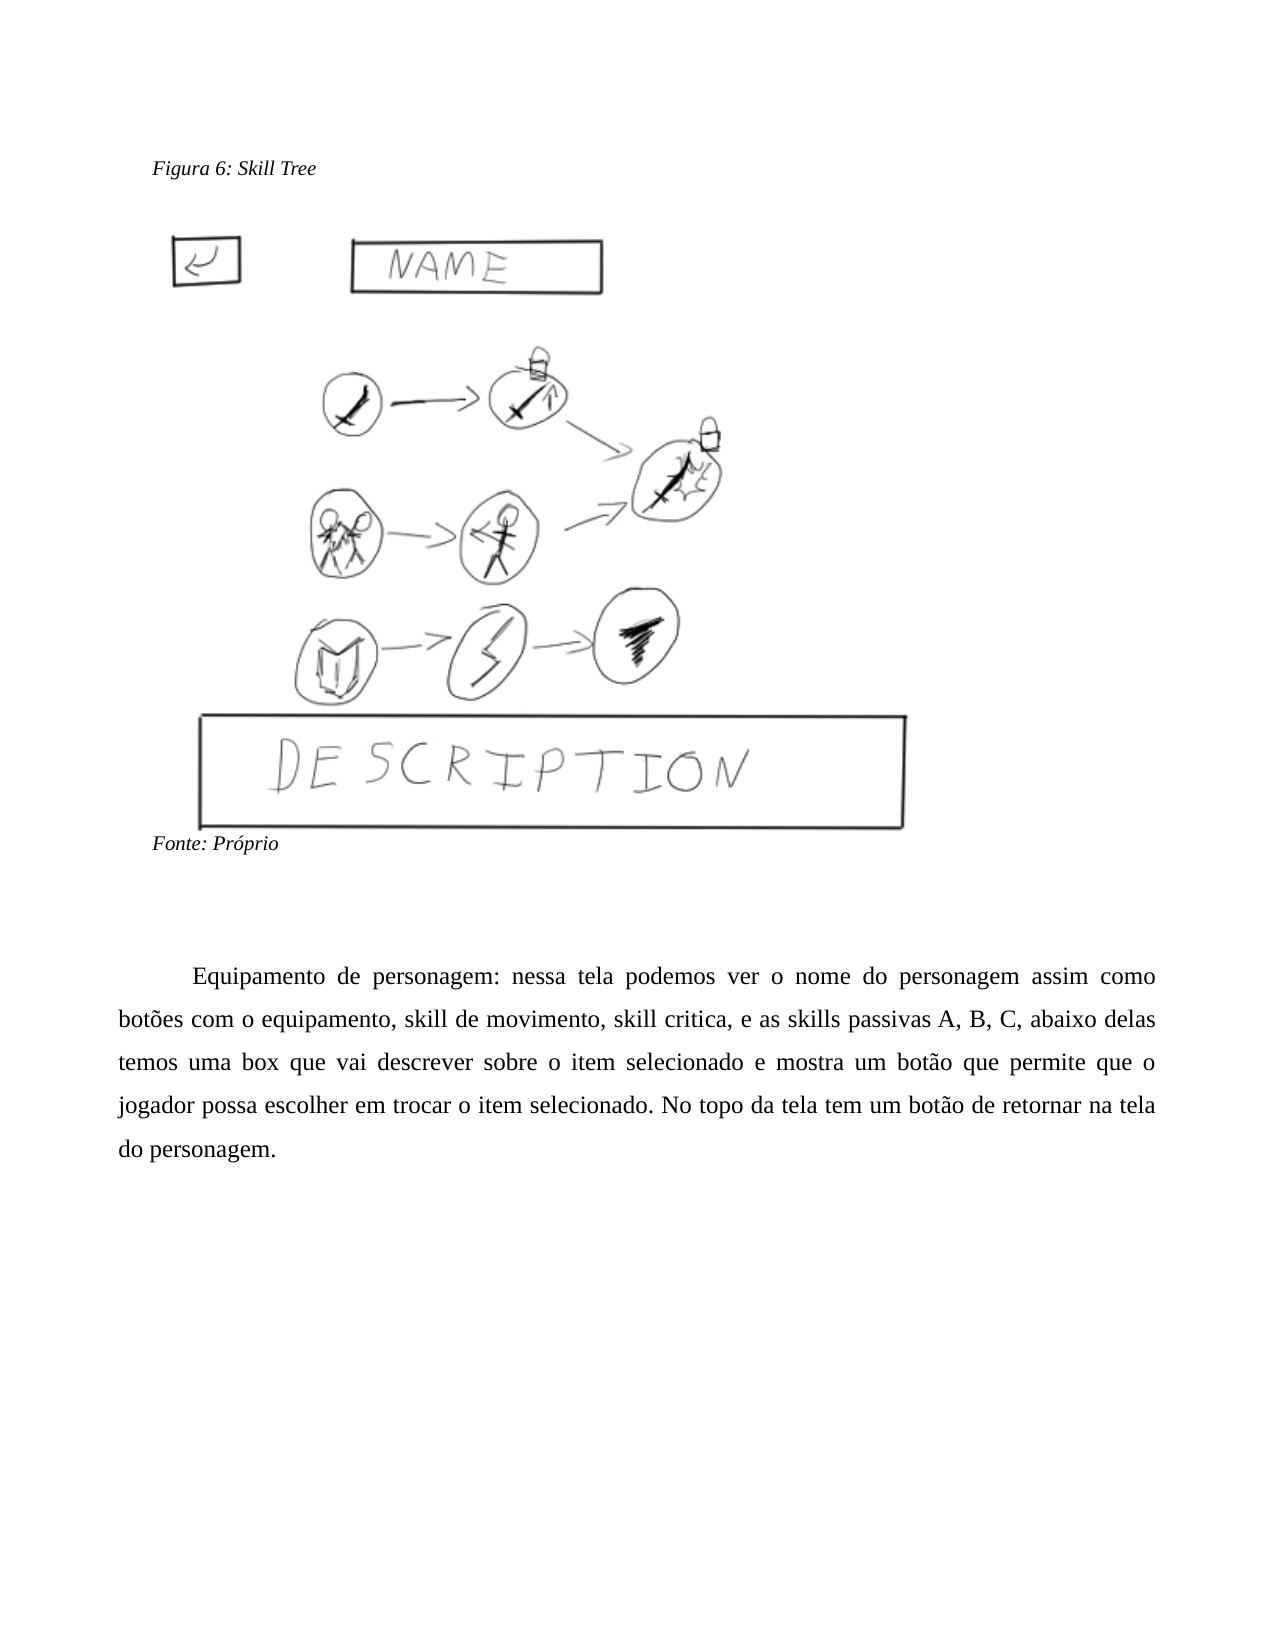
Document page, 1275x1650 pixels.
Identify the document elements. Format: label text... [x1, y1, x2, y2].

text Figura 6: Skill Tree [152, 152, 1110, 181]
text Equipamento de personagem: nessa tela podemos ver o nome do personagem assim como botões com o equipamento, skill de movimento, skill critica, e as skills passivas A, B, C, abaixo delas temos uma box que vai descrever sobre o item selecionado e mostra um botão que permite que o jogador possa escolher em trocar o item selecionado. No topo da tela tem um botão de retornar na tela do personagem. [118, 961, 1157, 1162]
picture [152, 205, 934, 831]
text Fonte: Próprio [152, 206, 1110, 855]
